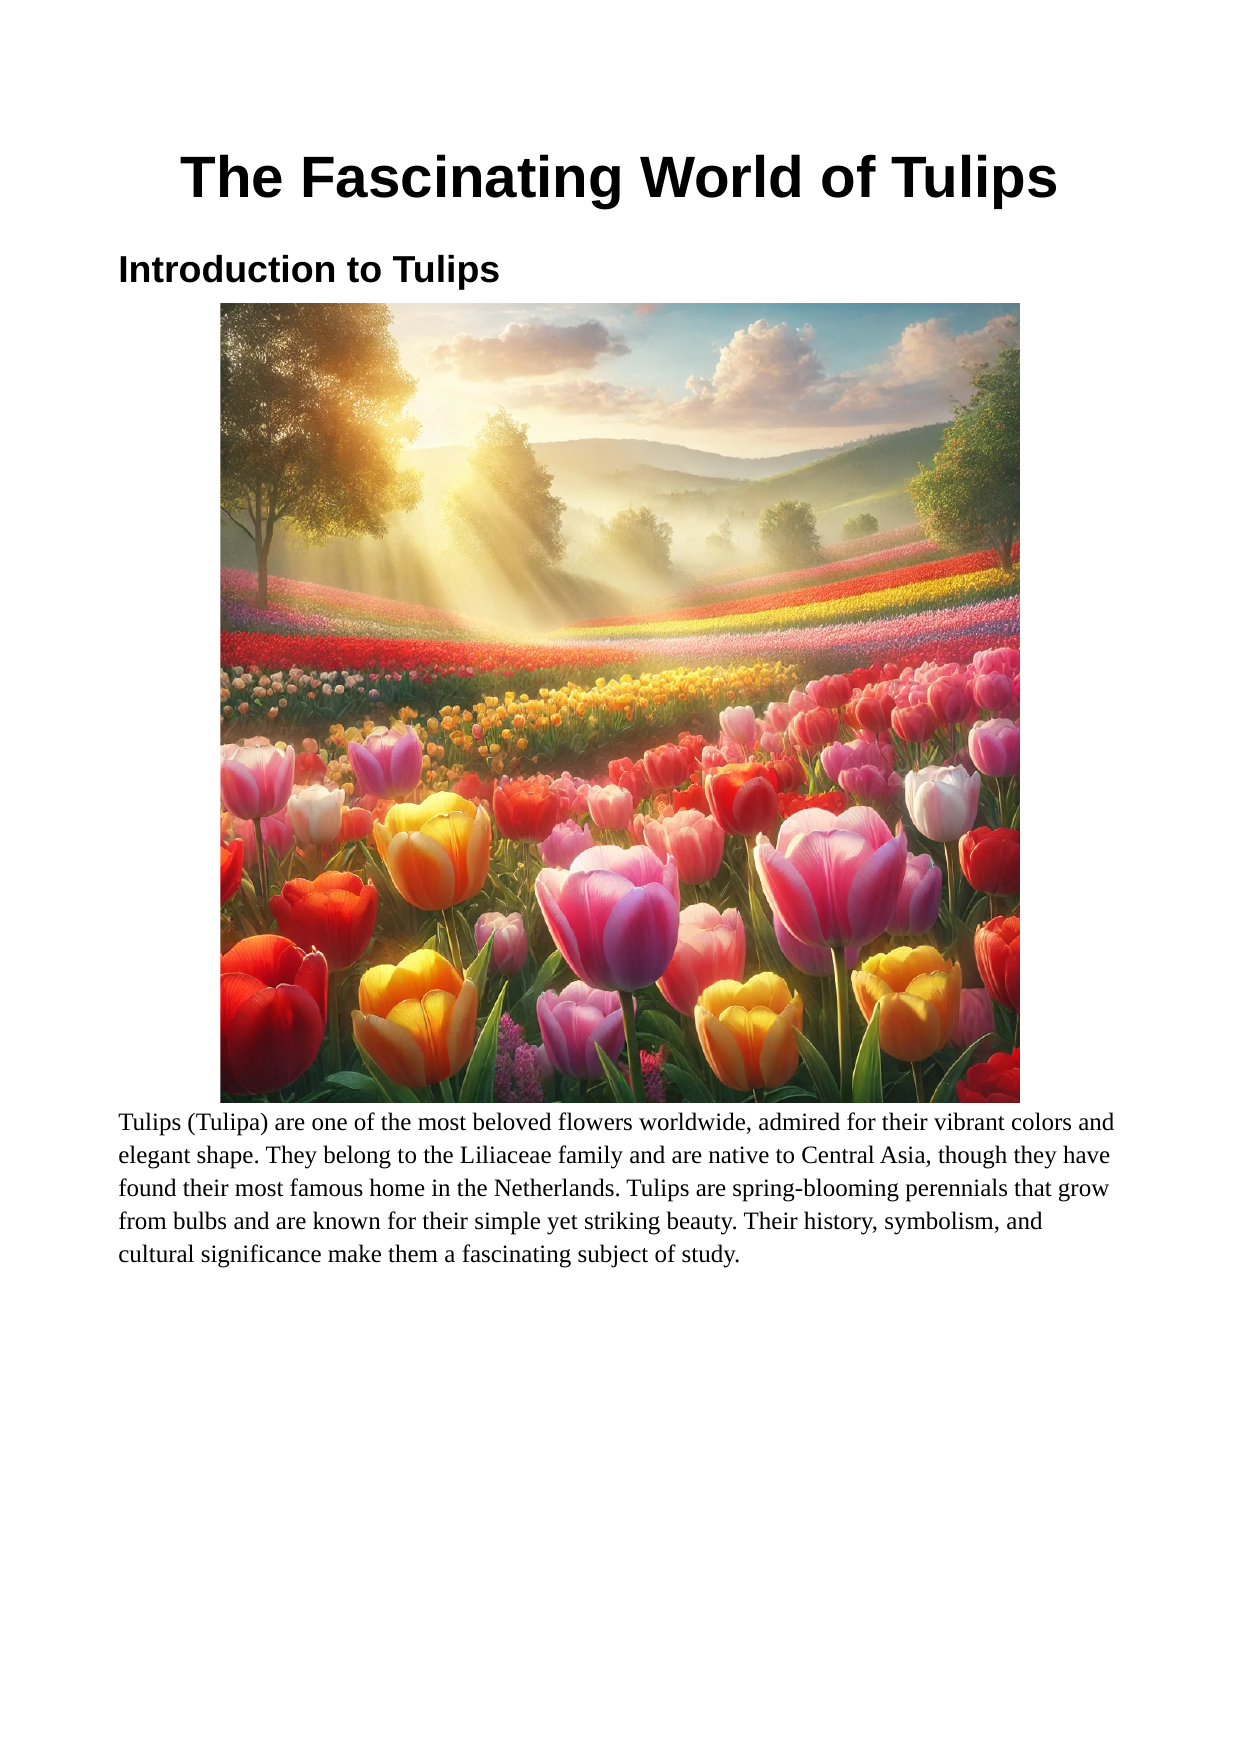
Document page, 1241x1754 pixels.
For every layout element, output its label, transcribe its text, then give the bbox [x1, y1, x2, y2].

picture [220, 303, 1020, 1103]
text Tulips (Tulipa) are one of the most beloved flowers worldwide, admired for their vibrant colors and elegant shape. They belong to the Liliaceae family and are native to Central Asia, though they have found their most famous home in the Netherlands. Tulips are spring-blooming perennials that grow from bulbs and are known for their simple yet striking beauty. Their history, symbolism, and cultural significance make them a fascinating subject of study. [118, 303, 1122, 1268]
subtitle Introduction to Tulips [118, 248, 1122, 291]
title The Fascinating World of Tulips [118, 143, 1122, 210]
